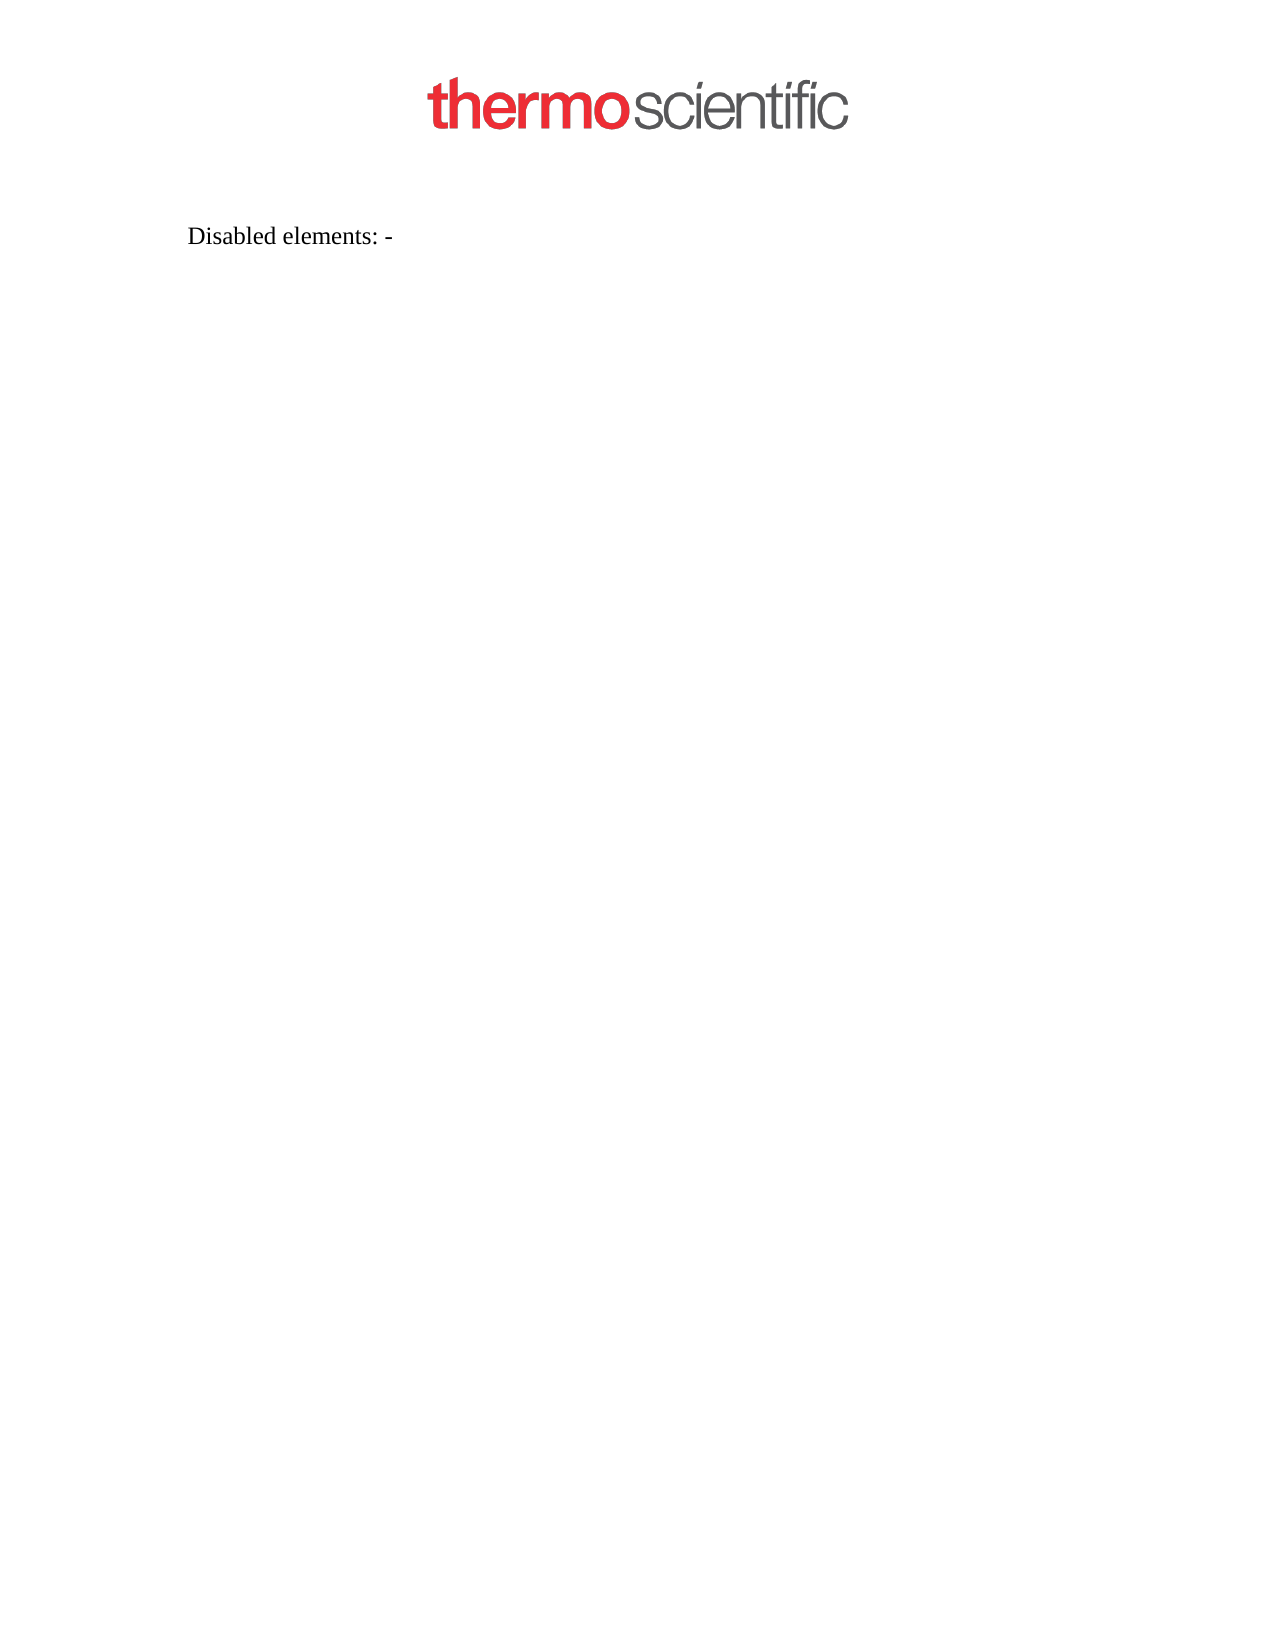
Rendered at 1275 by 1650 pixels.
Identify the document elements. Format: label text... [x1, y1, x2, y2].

text Disabled elements: - [187, 221, 1087, 249]
picture [395, 44, 880, 161]
